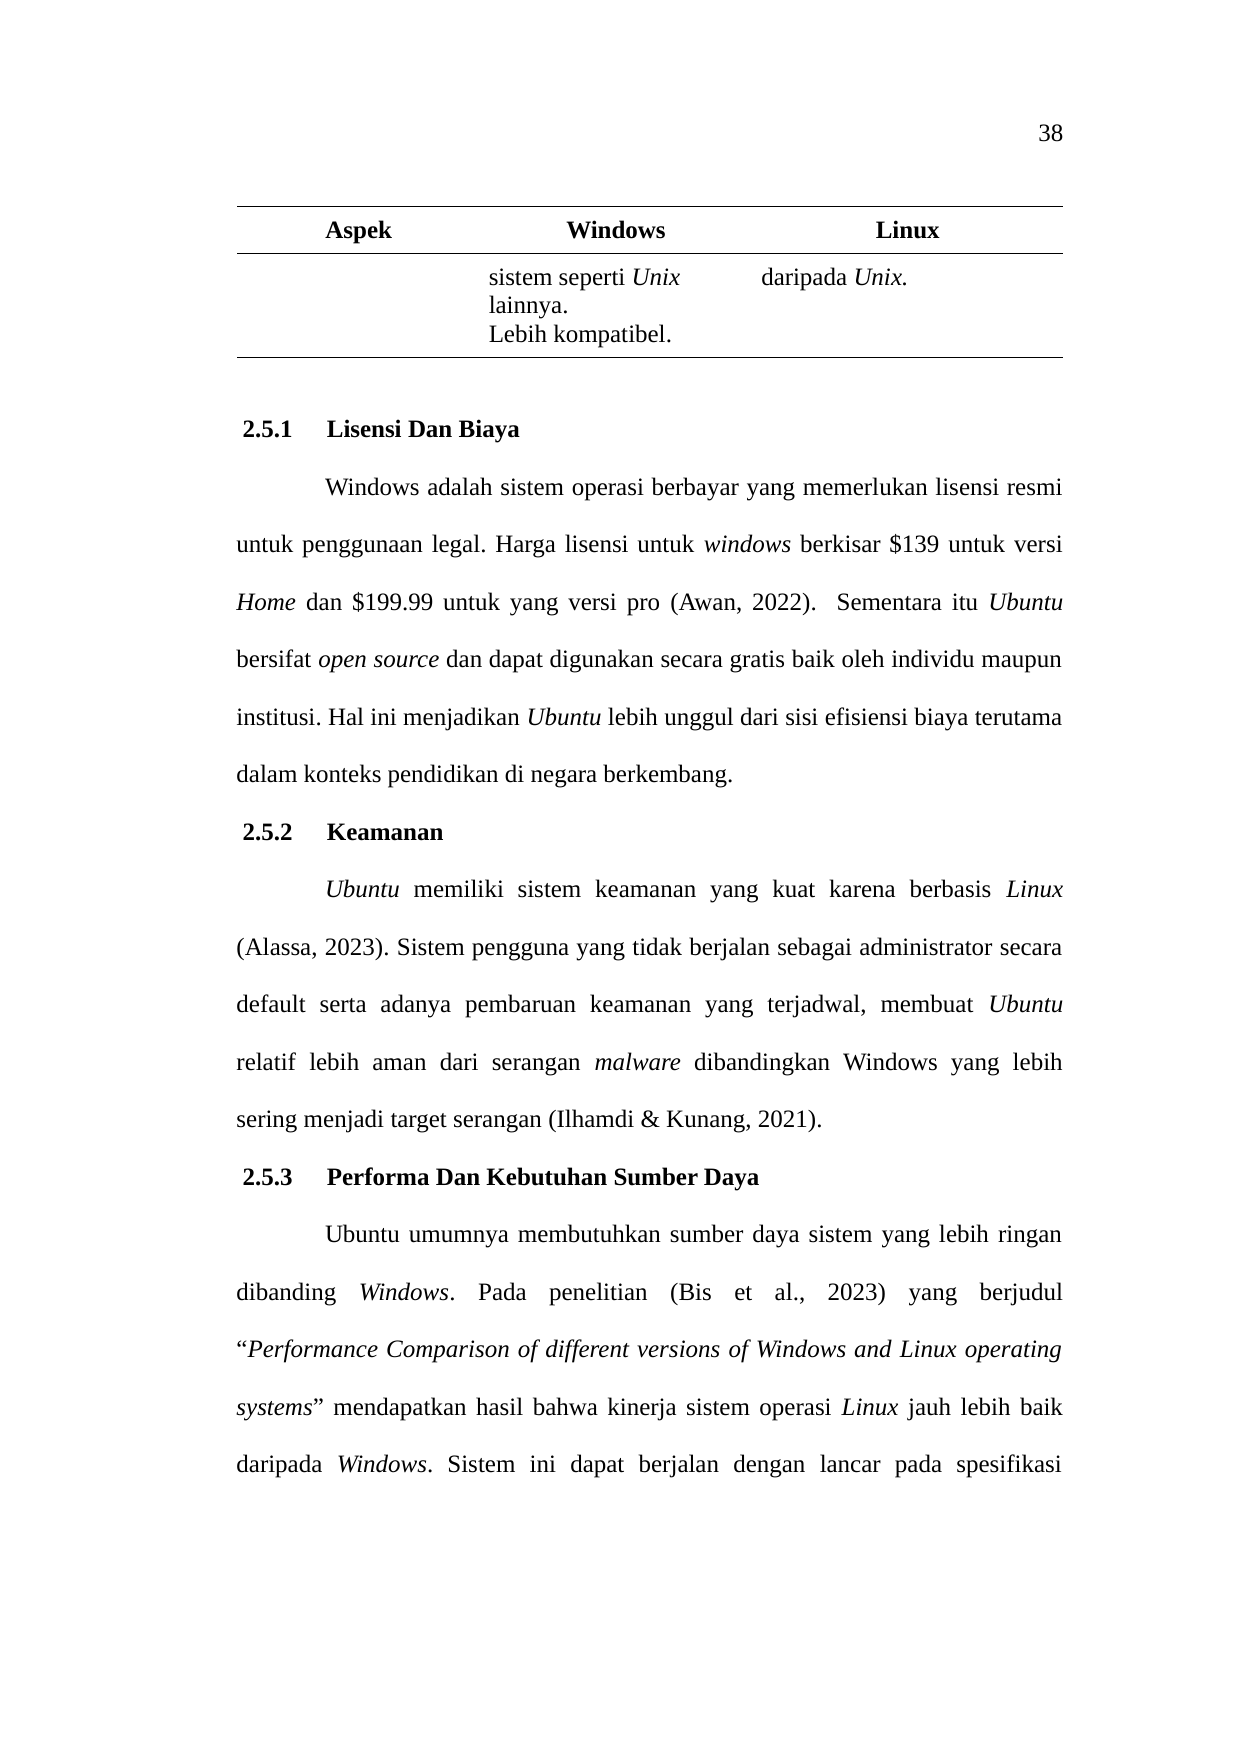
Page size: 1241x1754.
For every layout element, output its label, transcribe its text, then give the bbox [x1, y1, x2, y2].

subtitle Performa dan Kebutuhan Sumber Daya [236, 1162, 1063, 1191]
table_header Aspek [237, 207, 479, 253]
text Ubuntu umumnya membutuhkan sumber daya sistem yang lebih ringan dibanding Windows. Pada penelitian (Bis et al., 2023)⁠ yang berjudul “Performance Comparison of different versions of Windows and Linux operating systems” mendapatkan hasil bahwa kinerja sistem operasi Linux jauh lebih baik daripada Windows. Sistem ini dapat berjalan dengan lancar pada spesifikasi [236, 1219, 1063, 1478]
text Ubuntu memiliki sistem keamanan yang kuat karena berbasis Linux (Alassa, 2023)⁠. Sistem pengguna yang tidak berjalan sebagai administrator secara default serta adanya pembaruan keamanan yang terjadwal, membuat Ubuntu relatif lebih aman dari serangan malware dibandingkan Windows yang lebih sering menjadi target serangan (Ilhamdi & Kunang, 2021). [236, 874, 1063, 1133]
text Windows adalah sistem operasi berbayar yang memerlukan lisensi resmi untuk penggunaan legal. Harga lisensi untuk windows berkisar $139 untuk versi Home dan $199.99 untuk yang versi pro (Awan, 2022). Sementara itu Ubuntu bersifat open source dan dapat digunakan secara gratis baik oleh individu maupun institusi. Hal ini menjadikan Ubuntu lebih unggul dari sisi efisiensi biaya terutama dalam konteks pendidikan di negara berkembang. [236, 472, 1063, 788]
table_header Windows [480, 207, 752, 253]
table_header Linux [752, 207, 1063, 253]
table_cell daripada Unix. [752, 254, 1063, 357]
table_cell sistem seperti Unix lainnya. Lebih kompatibel. [480, 254, 752, 357]
subtitle Lisensi dan Biaya [236, 414, 1063, 443]
subtitle Keamanan [236, 817, 1063, 846]
table_cell [237, 254, 479, 357]
